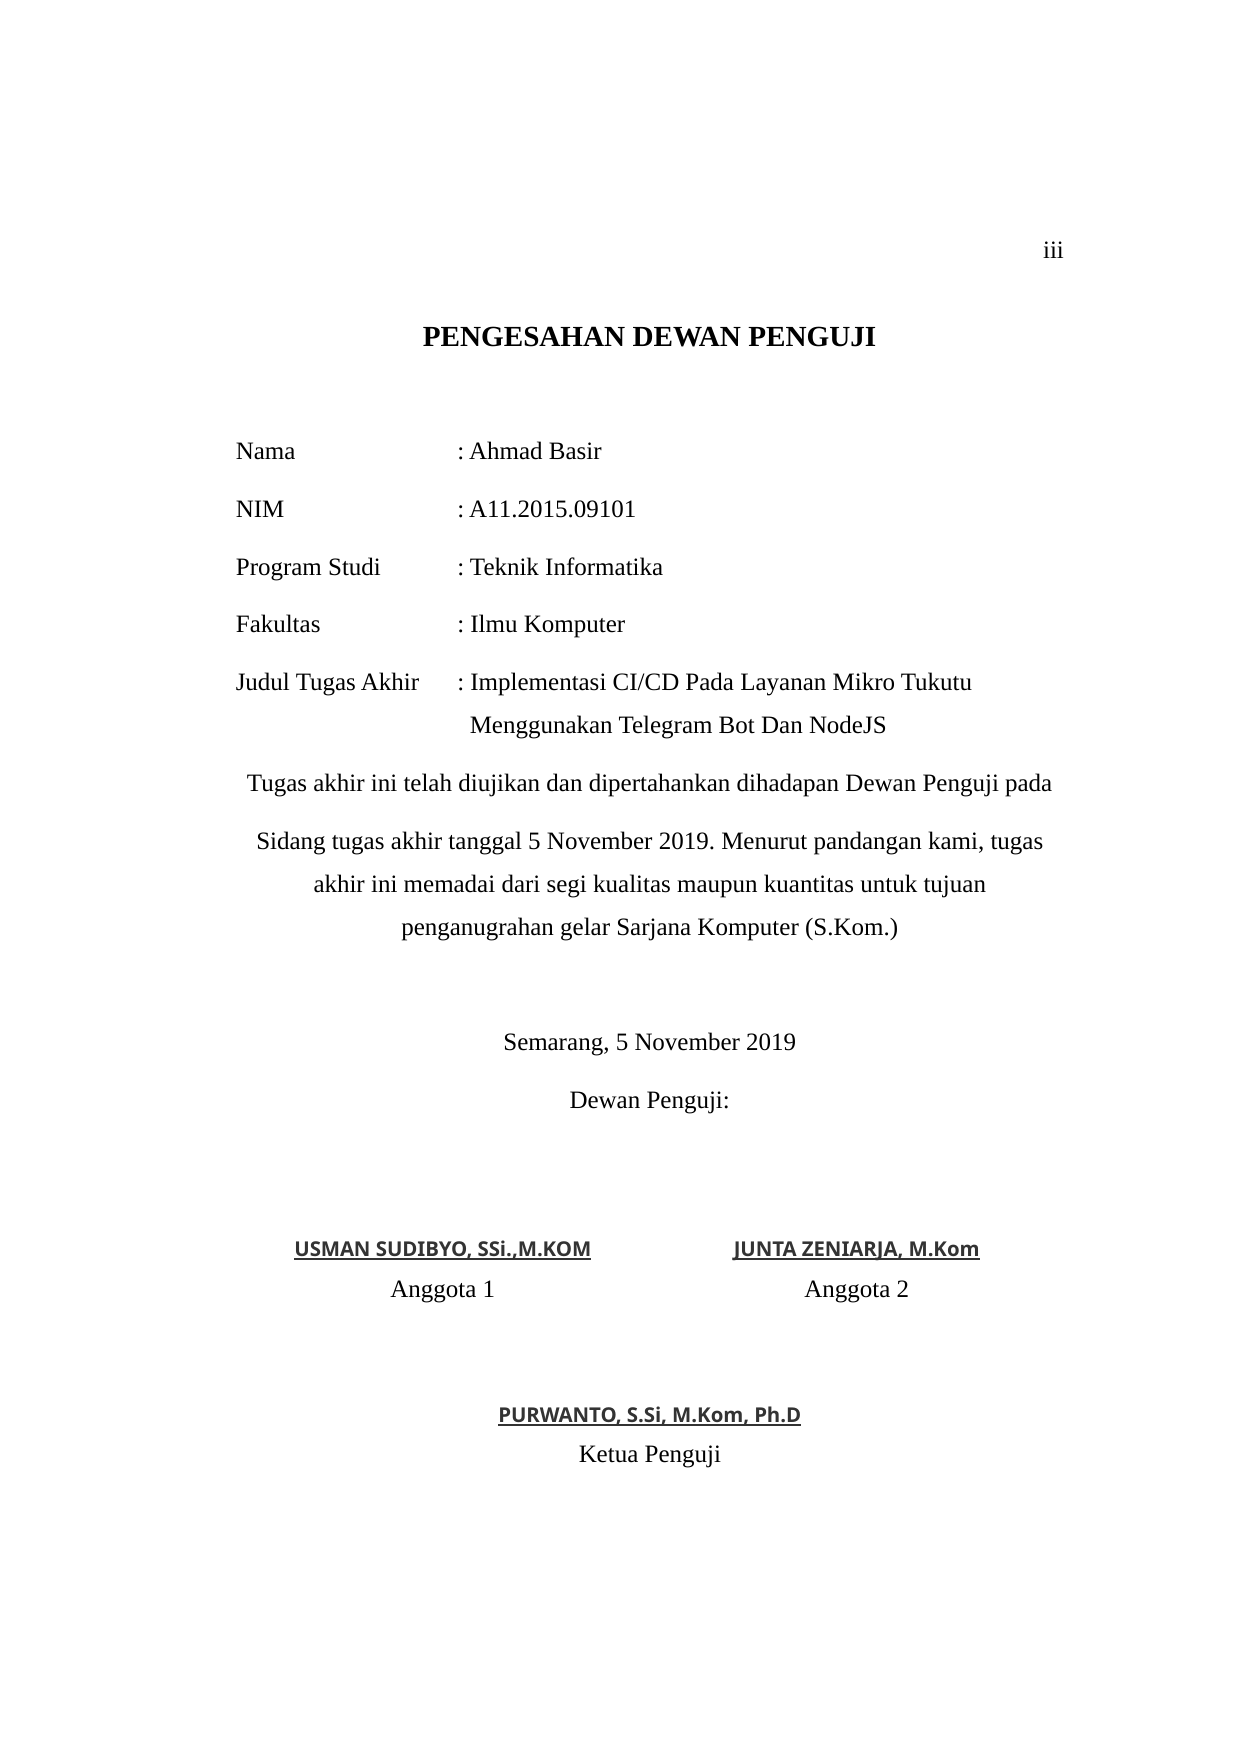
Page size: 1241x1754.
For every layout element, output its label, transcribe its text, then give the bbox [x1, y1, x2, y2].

text Nama : Ahmad Basir [236, 436, 1063, 465]
table_cell Ketua Penguji [236, 1434, 1063, 1474]
table_header USMAN SUDIBYO, SSi.,M.KOM [236, 1143, 649, 1268]
table_header JUNTA ZENIARJA, M.Kom [650, 1143, 1063, 1268]
text Tugas akhir ini telah diujikan dan dipertahankan dihadapan Dewan Penguji pada [236, 768, 1063, 797]
text Program Studi : Teknik Informatika [236, 552, 1063, 581]
text NIM : A11.2015.09101 [236, 494, 1063, 523]
text Dewan Penguji: [236, 1085, 1063, 1114]
text Fakultas : Ilmu Komputer [236, 609, 1063, 638]
subtitle PENGESAHAN DEWAN PENGUJI [236, 319, 1063, 353]
text Judul Tugas Akhir : Implementasi CI/CD Pada Layanan Mikro Tukutu Menggunakan Telegram Bot Dan NodeJS [236, 667, 1063, 739]
table_cell Anggota 1 [236, 1268, 649, 1308]
text Semarang, 5 November 2019 [236, 1027, 1063, 1056]
table_cell Anggota 2 [650, 1268, 1063, 1308]
table_cell PURWANTO, S.Si, M.Kom, Ph.D [236, 1309, 1063, 1434]
text Sidang tugas akhir tanggal 5 November 2019. Menurut pandangan kami, tugas akhir ini memadai dari segi kualitas maupun kuantitas untuk tujuan penganugrahan gelar Sarjana Komputer (S.Kom.) [236, 826, 1063, 941]
